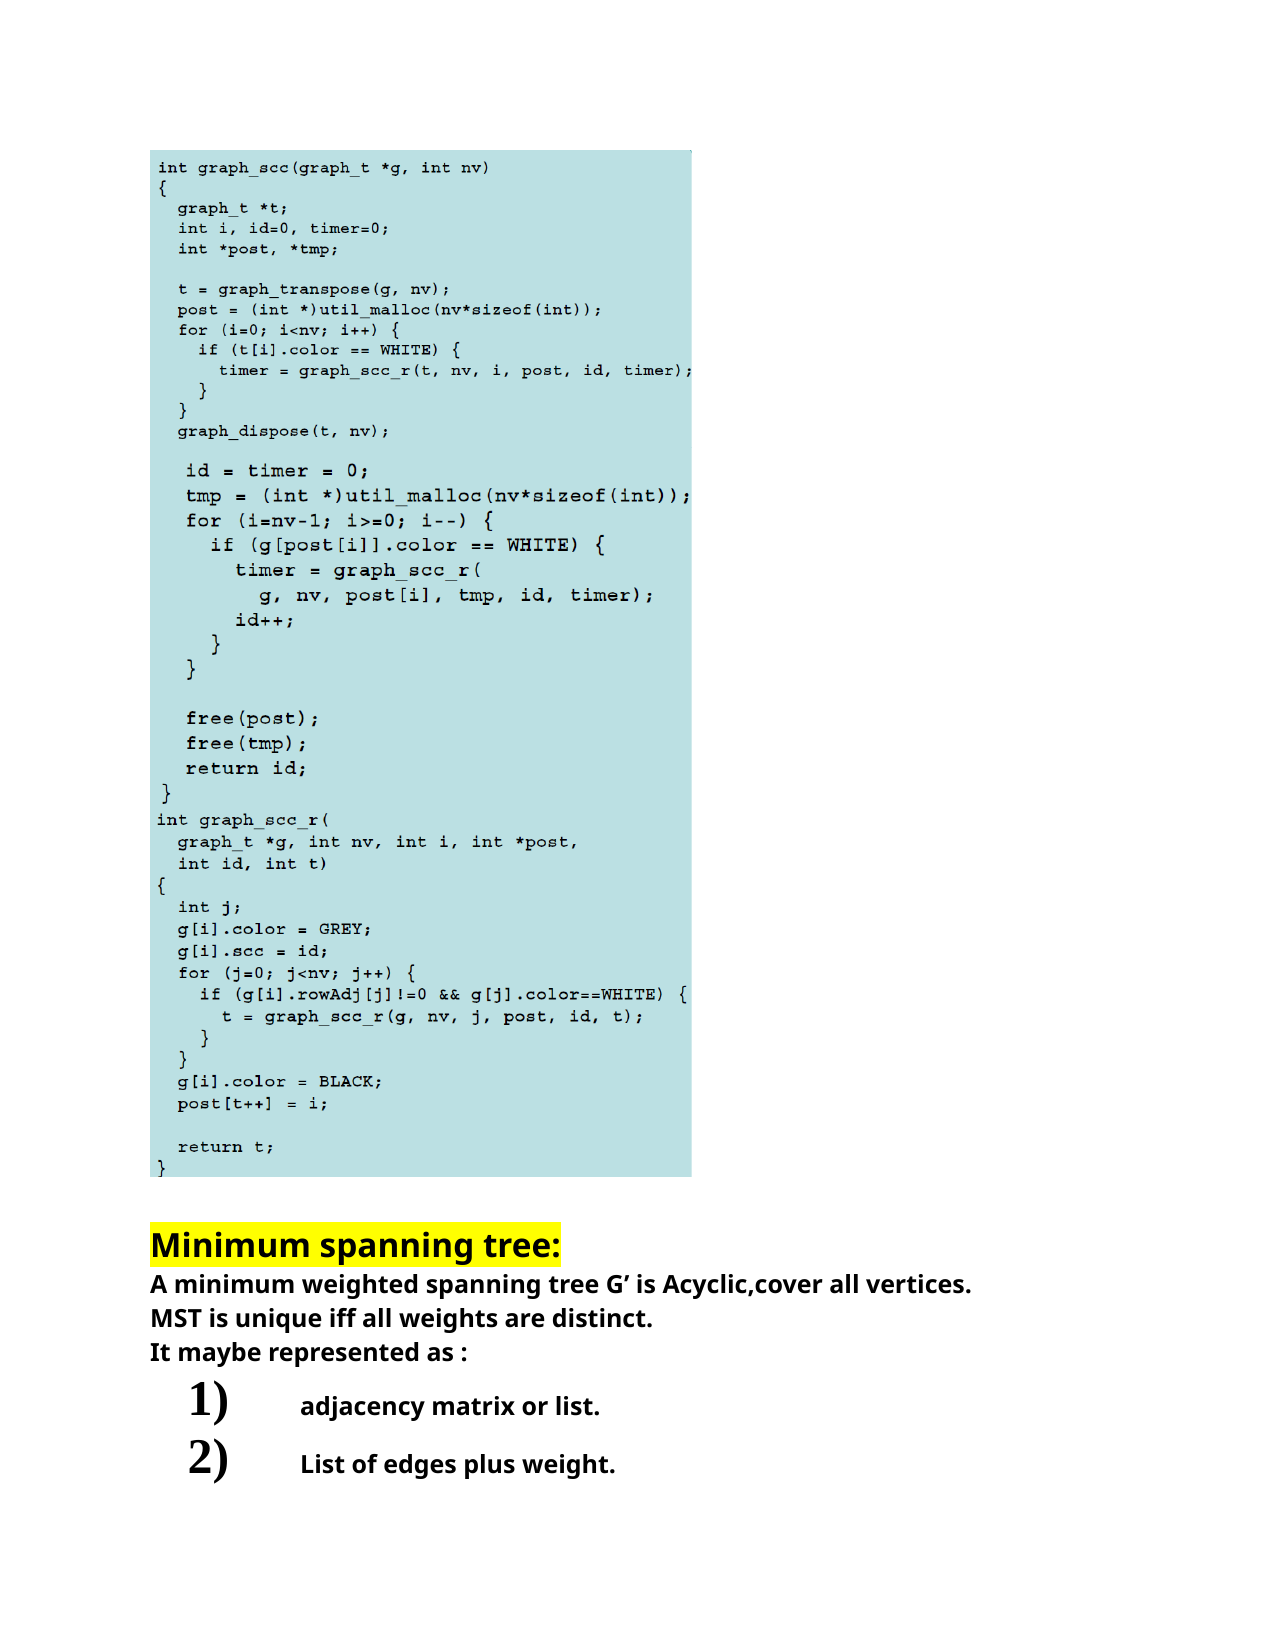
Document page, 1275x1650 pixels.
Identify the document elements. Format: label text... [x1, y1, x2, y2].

subtitle Minimum spanning tree: [150, 1222, 1125, 1267]
subtitle A minimum weighted spanning tree G’ is Acyclic,cover all vertices. [150, 1267, 1125, 1301]
subtitle List of edges plus weight. [187, 1427, 1125, 1484]
subtitle adjacency matrix or list. [187, 1369, 1125, 1427]
subtitle It maybe represented as : [150, 1335, 1125, 1369]
subtitle MST is unique iff all weights are distinct. [150, 1301, 1125, 1335]
